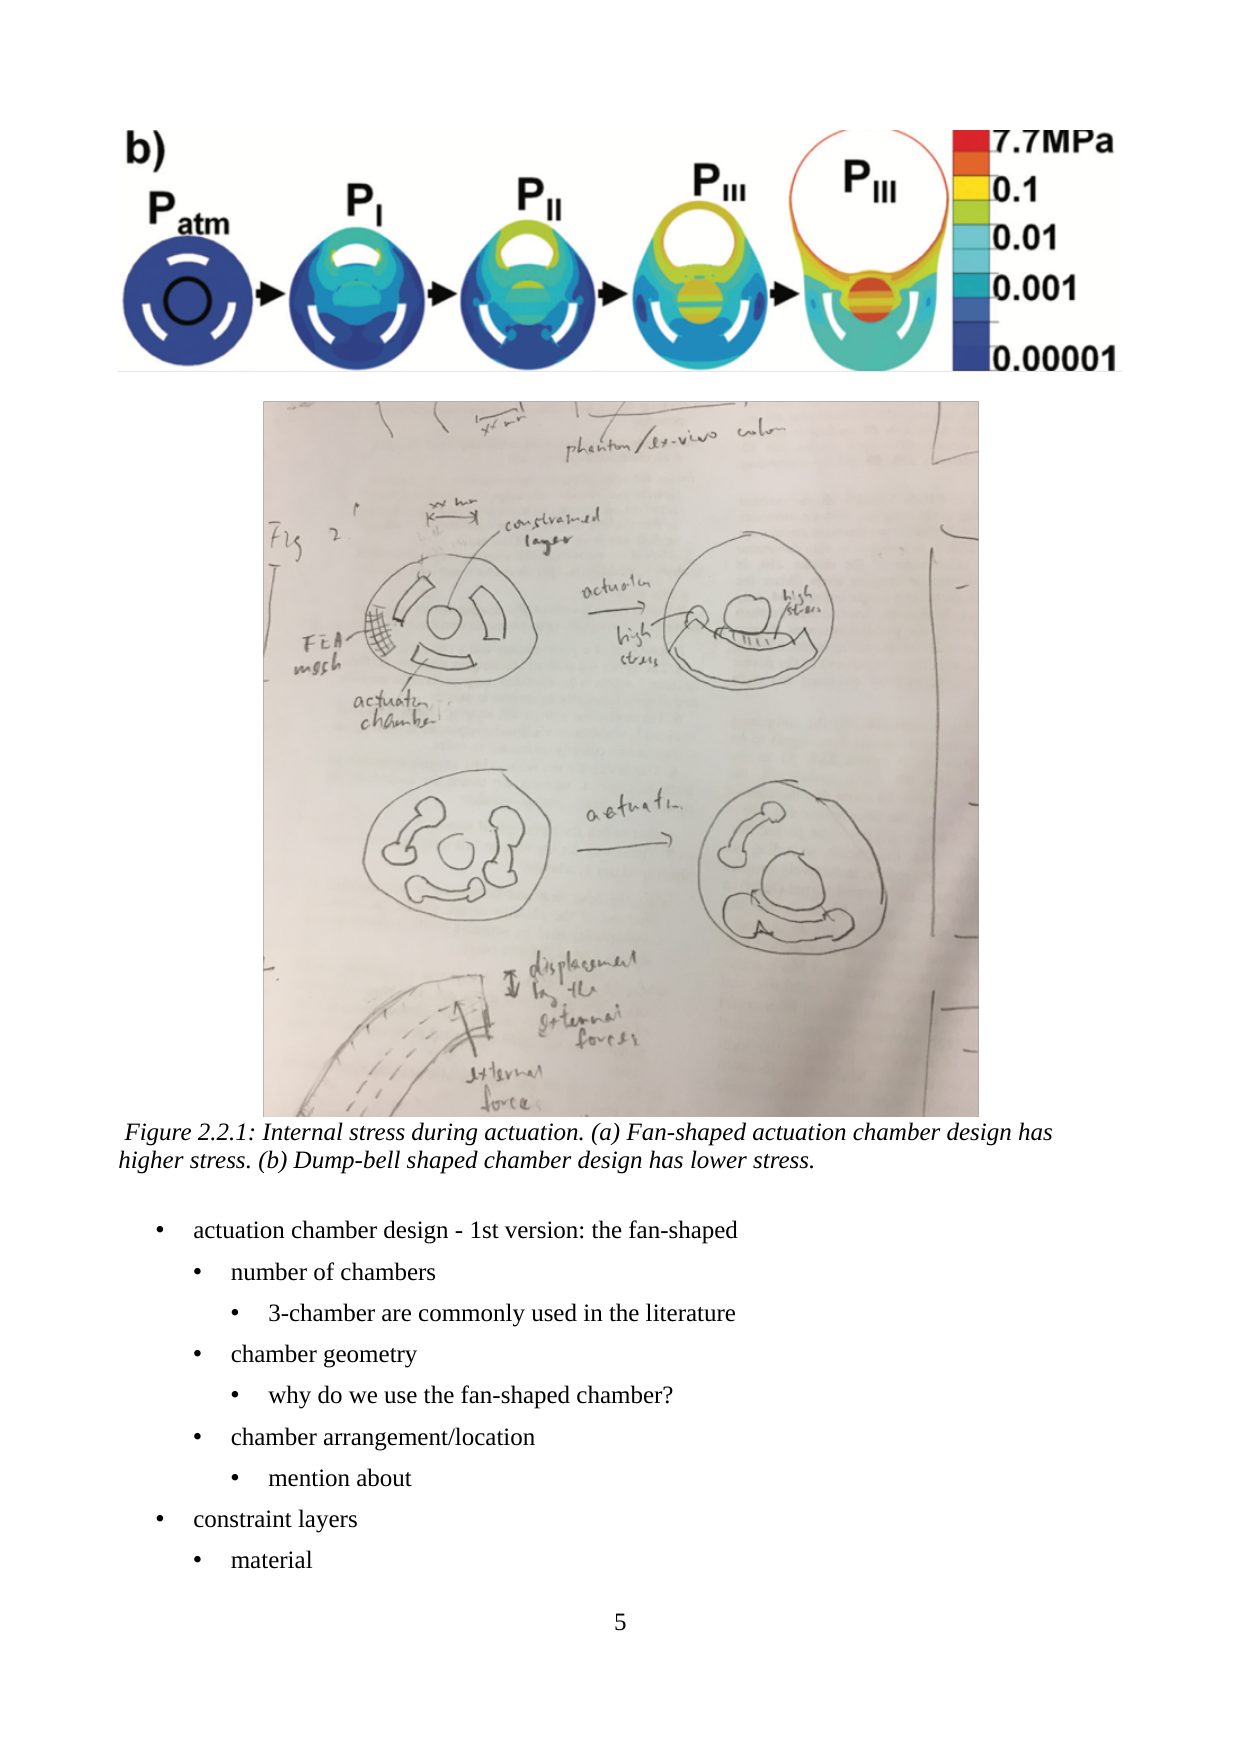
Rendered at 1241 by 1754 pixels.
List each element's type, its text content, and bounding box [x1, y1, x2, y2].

list constraint layers [156, 1504, 1122, 1533]
list actuation chamber design - 1st version: the fan-shaped [156, 1216, 1122, 1244]
list 3-chamber are commonly used in the literature [231, 1298, 1122, 1327]
list chamber arrangement/location [193, 1422, 1122, 1451]
list chamber geometry [193, 1339, 1122, 1368]
list Figure 2.2.1: Internal stress during actuation. (a) Fan-shaped actuation chamber design has higher stress. (b) Dump-bell shaped chamber design has lower stress. [118, 372, 1122, 1174]
list material [193, 1546, 1122, 1574]
list why do we use the fan-shaped chamber? [231, 1381, 1122, 1409]
list mention about [231, 1463, 1122, 1492]
list number of chambers [193, 1257, 1122, 1286]
